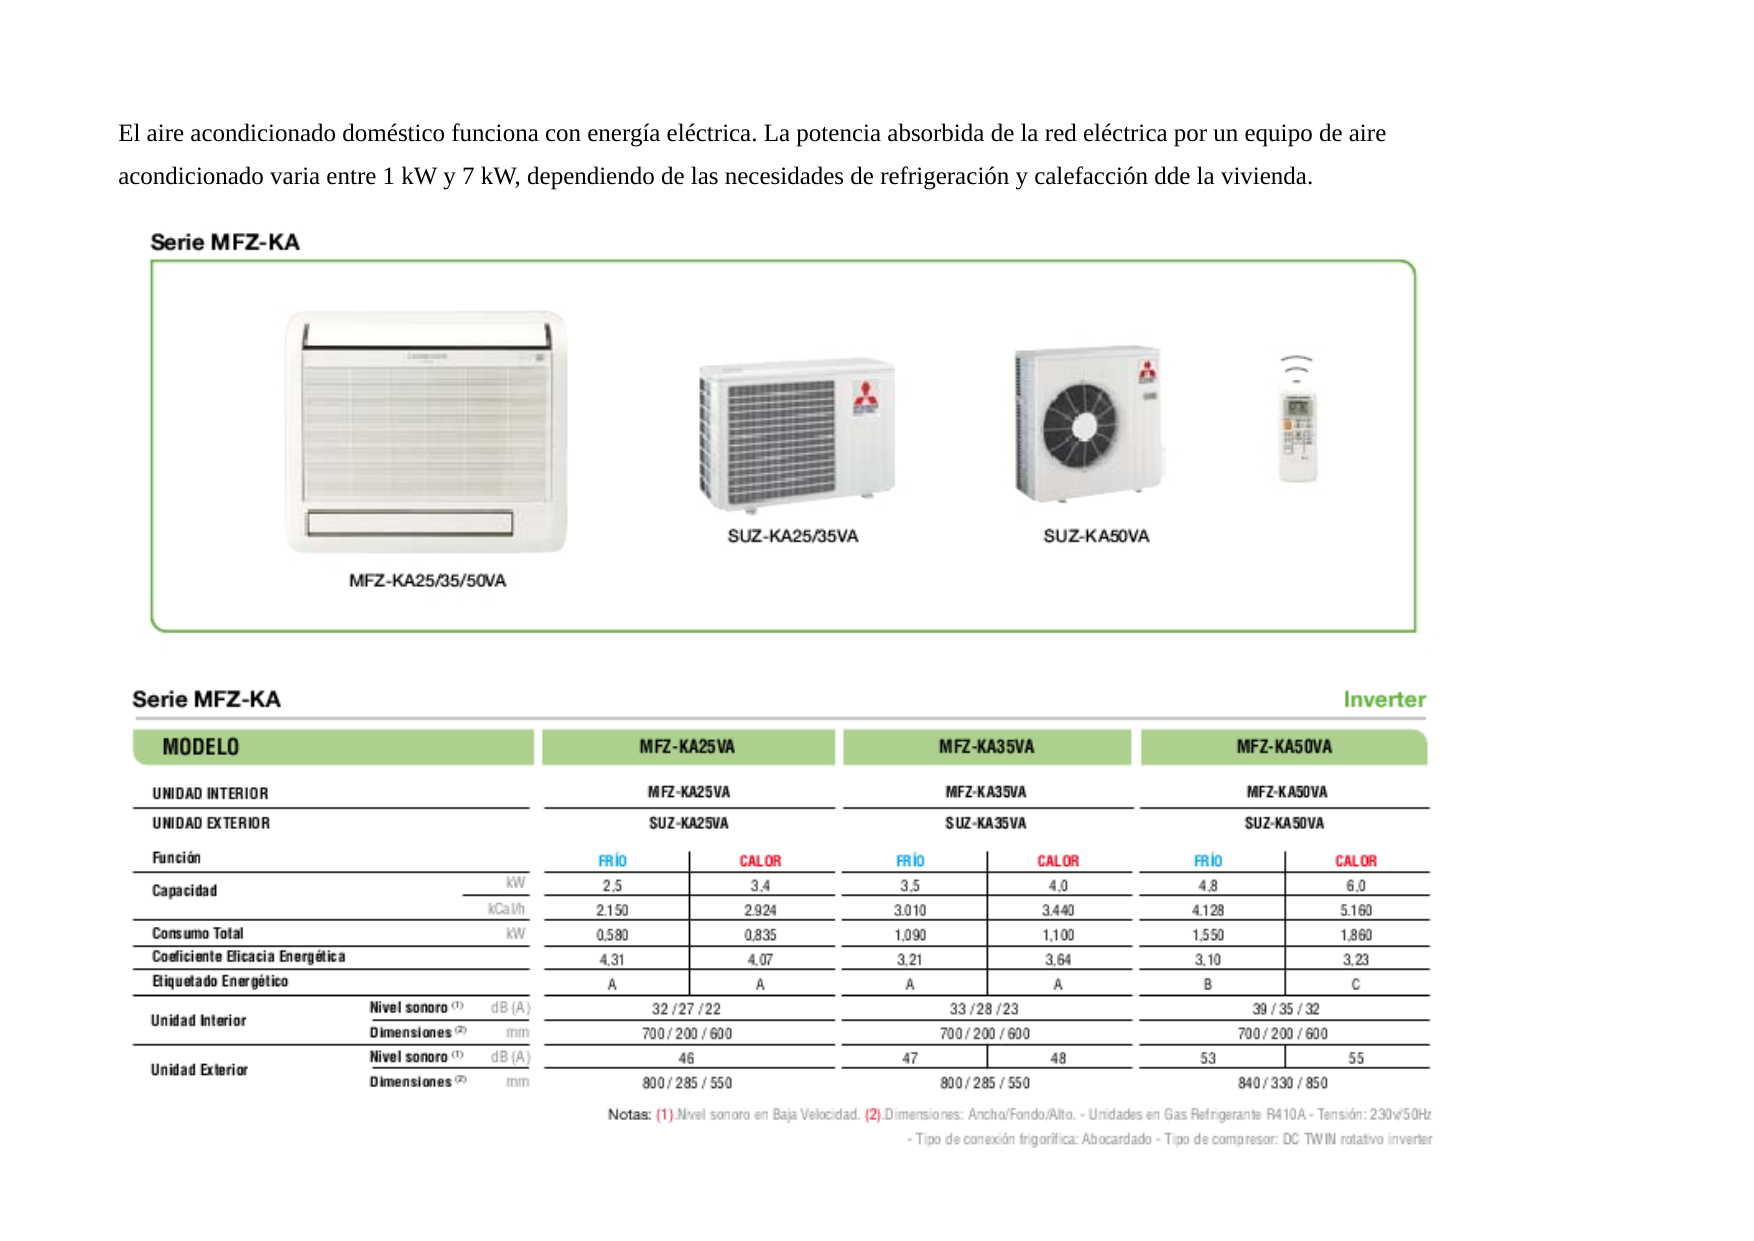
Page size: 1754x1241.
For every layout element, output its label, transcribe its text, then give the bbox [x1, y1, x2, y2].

picture [118, 204, 1469, 1166]
text El aire acondicionado doméstico funciona con energía eléctrica. La potencia absorbida de la red eléctrica por un equipo de aire [118, 118, 1636, 147]
text acondicionado varia entre 1 kW y 7 kW, dependiendo de las necesidades de refrigeración y calefacción dde la vivienda. [118, 161, 1636, 190]
